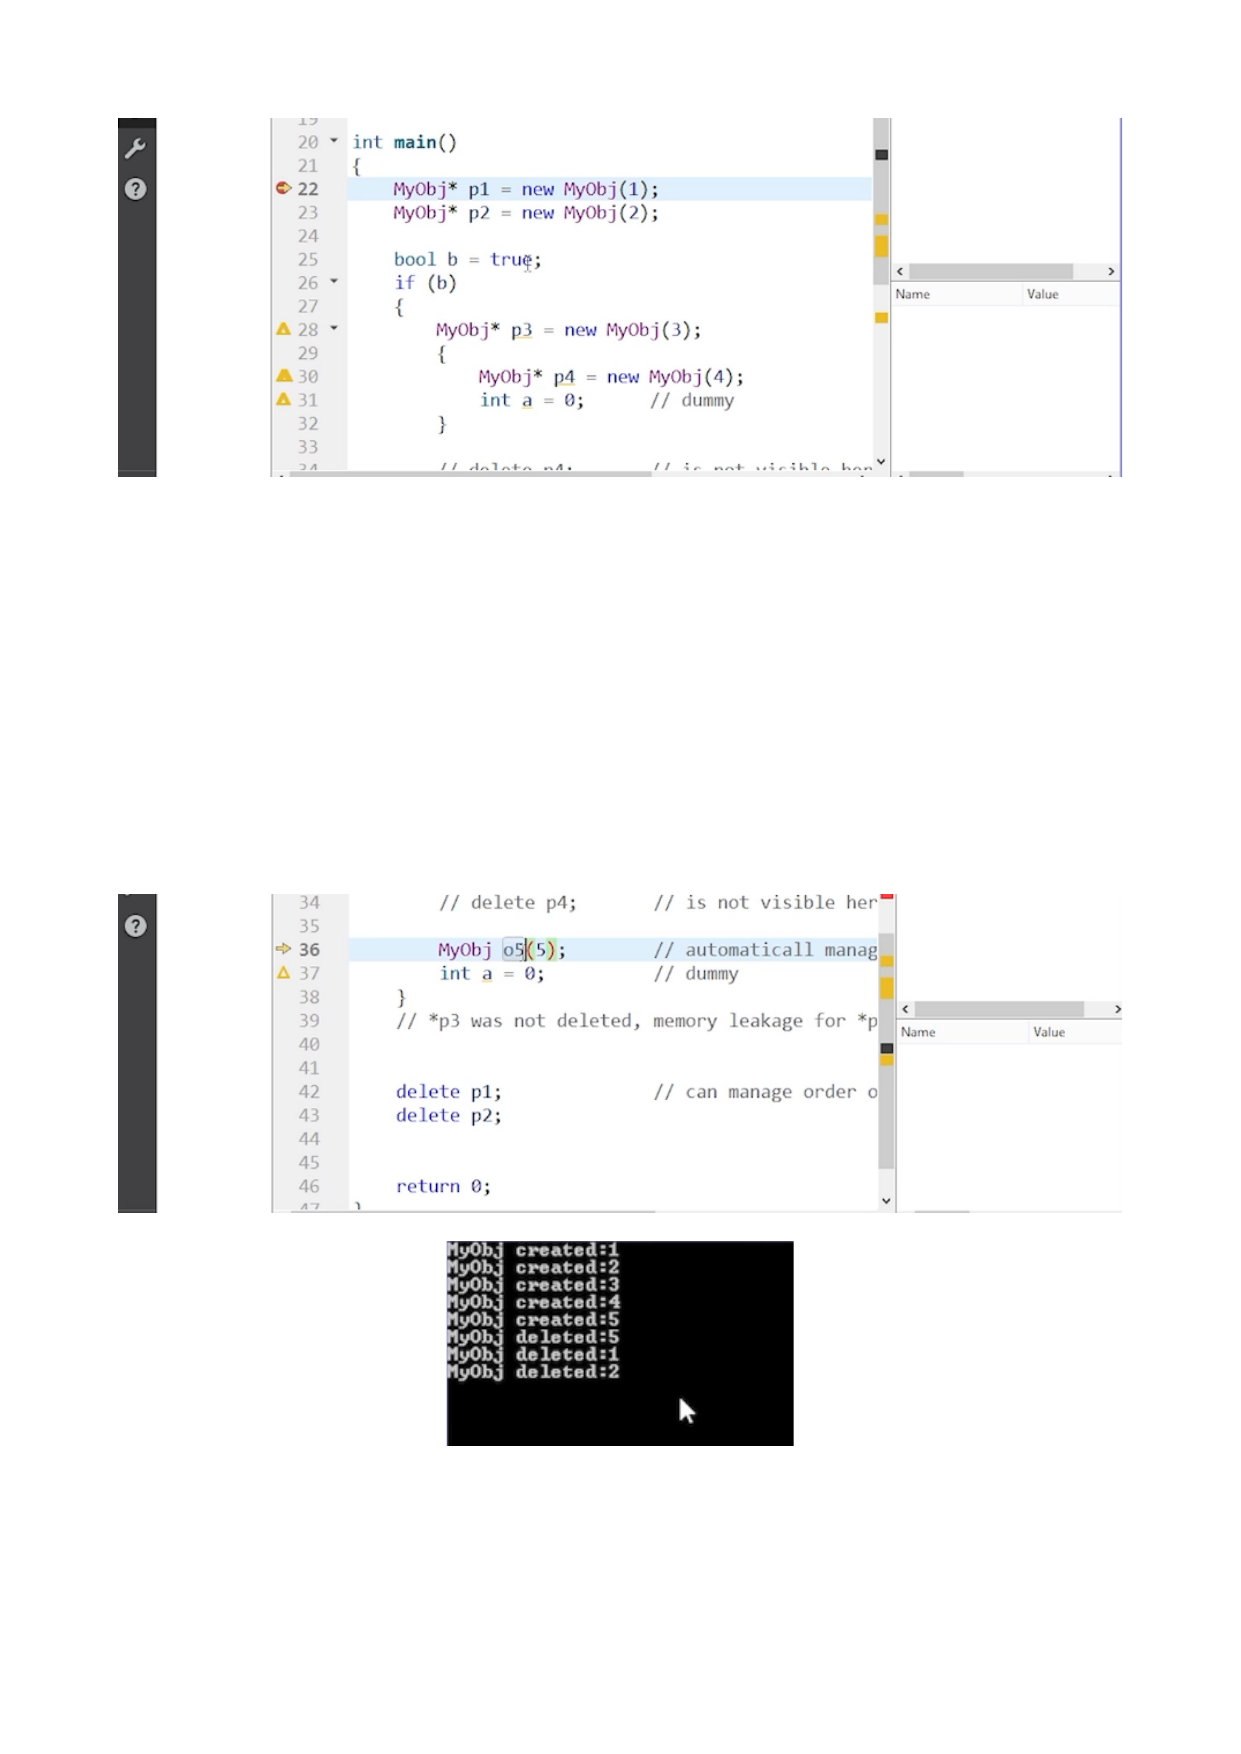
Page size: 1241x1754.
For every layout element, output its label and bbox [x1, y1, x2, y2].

picture [446, 1241, 794, 1446]
picture [118, 118, 1123, 477]
picture [118, 894, 1123, 1213]
